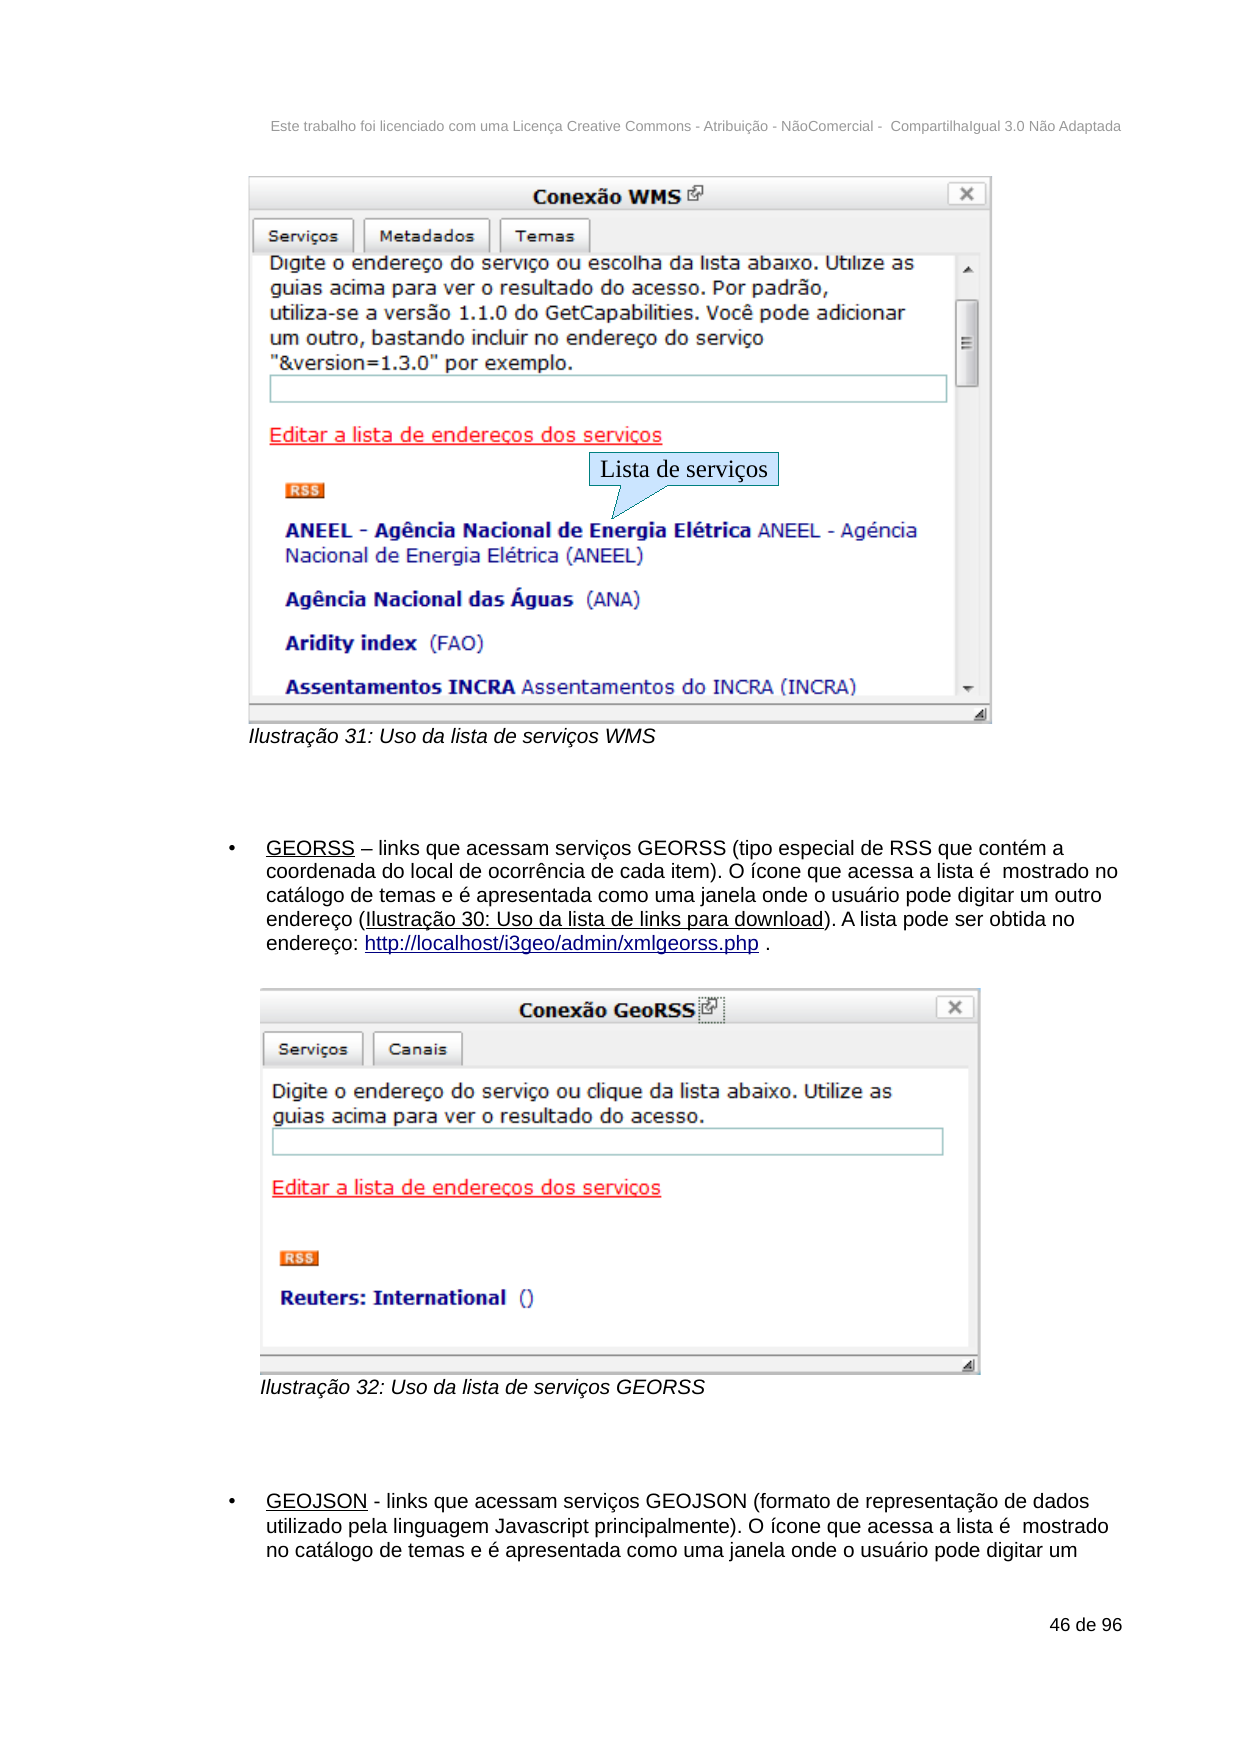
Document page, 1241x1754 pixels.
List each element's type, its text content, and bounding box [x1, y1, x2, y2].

list GEOJSON - links que acessam serviços GEOJSON (formato de representação de dados utilizado pela linguagem Javascript principalmente). O ícone que acessa a lista é mostrado no catálogo de temas e é apresentada como uma janela onde o usuário pode digitar um [228, 1489, 1122, 1561]
picture [248, 176, 993, 724]
text Ilustração 32: Uso da lista de serviços GEORSS [260, 1375, 981, 1399]
text A instalação do i3Geo pode ser testada utilizando-se o programa http://localhost/i3geo/testainstal.php. O relatório traz também informações sobre versão e bibliotecas PHP necessárias. [590, 453, 778, 518]
picture [260, 988, 981, 1375]
text Ilustração 31: Uso da lista de serviços WMS [248, 724, 992, 748]
list GEORSS – links que acessam serviços GEORSS (tipo especial de RSS que contém a coordenada do local de ocorrência de cada item). O ícone que acessa a lista é mostrado no catálogo de temas e é apresentada como uma janela onde o usuário pode digitar um outro endereço (Ilustração 30: Uso da lista de links para download). A lista pode ser obtida no endereço: http://localhost/i3geo/admin/xmlgeorss.php . [228, 835, 1122, 955]
